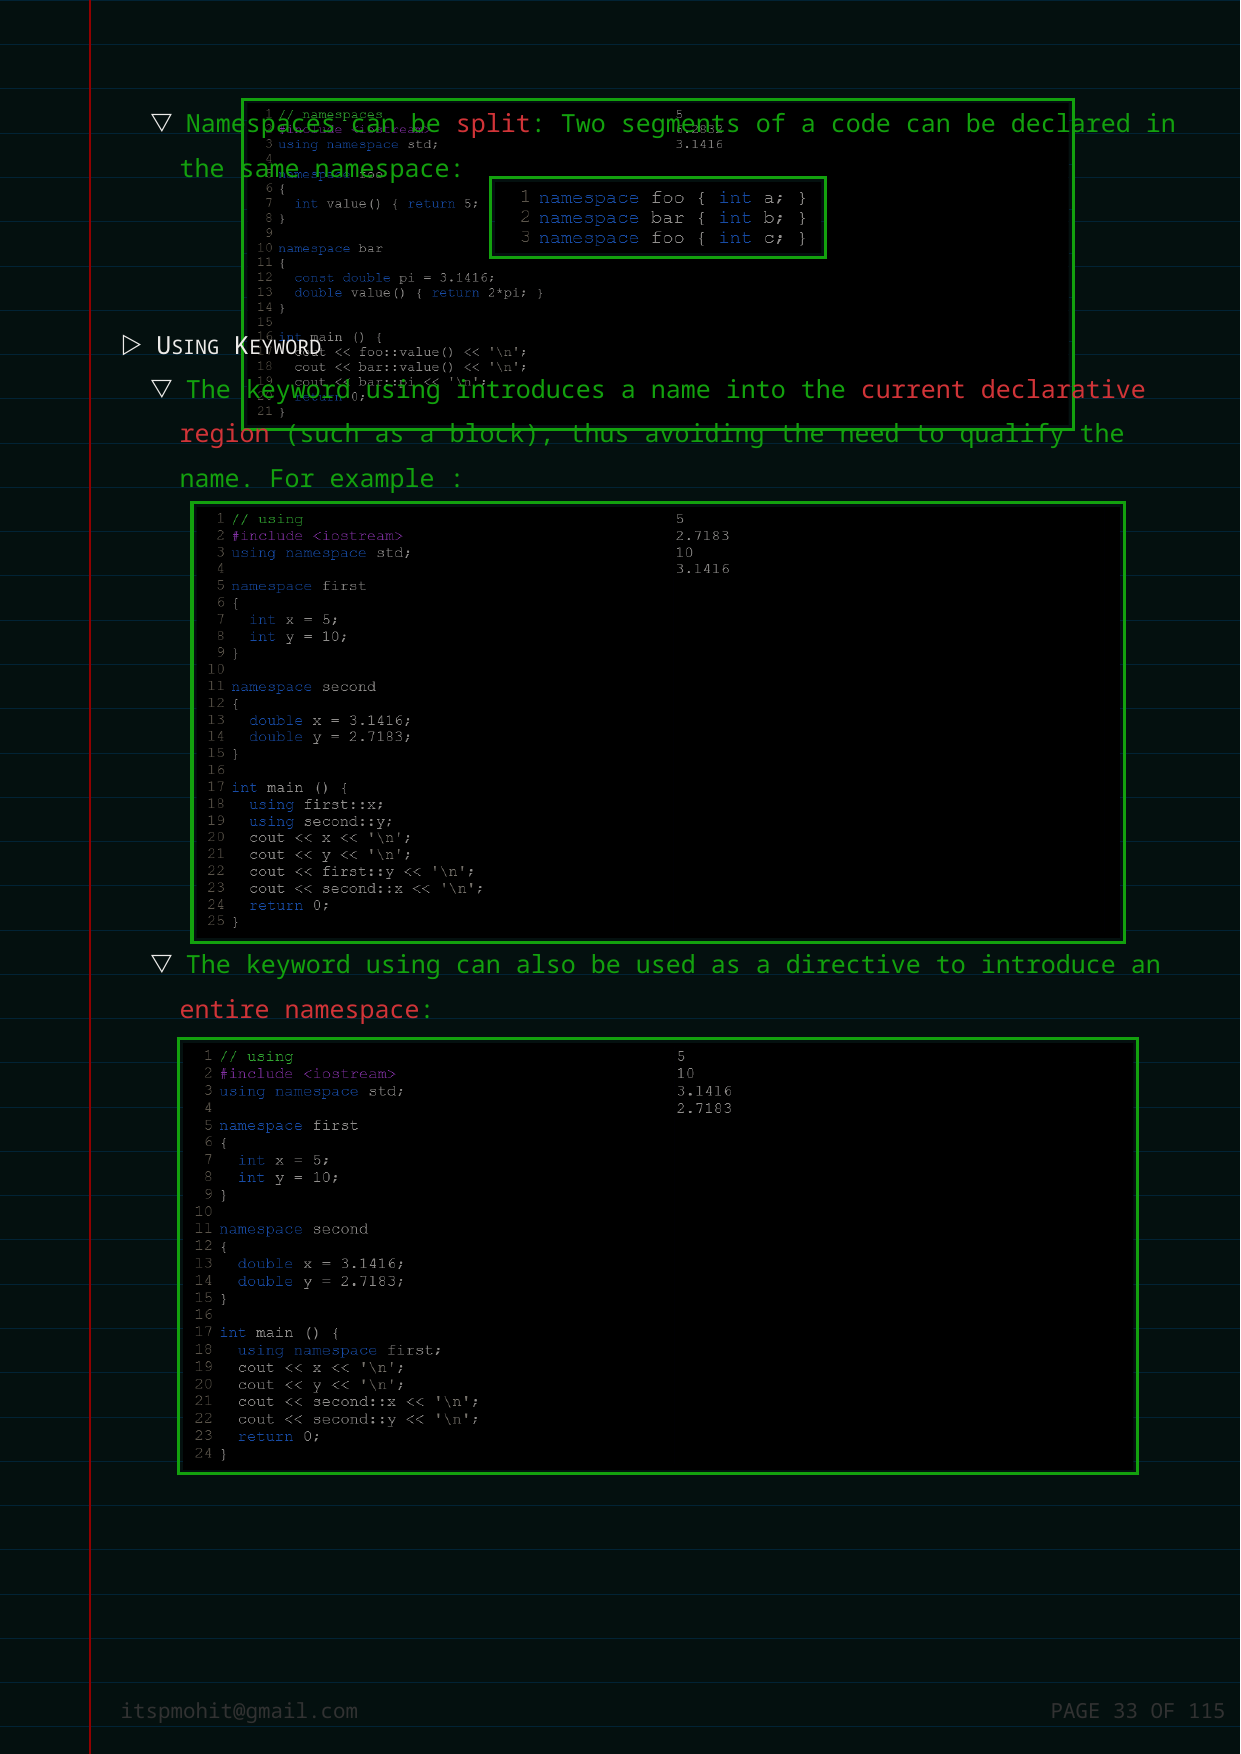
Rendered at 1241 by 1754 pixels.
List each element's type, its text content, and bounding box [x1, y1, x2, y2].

list Namespaces can be split: Two segments of a code can be declared in the same namespace: [150, 97, 241, 319]
list [180, 1040, 1136, 1472]
picture [247, 103, 1069, 425]
picture [183, 1043, 1134, 1470]
subtitle Using Keyword [1075, 319, 1196, 363]
list The keyword using can also be used as a directive to introduce an entire namespace: [150, 938, 1196, 1426]
list Namespaces can be split: Two segments of a code can be declared in the same namespace: [492, 179, 824, 256]
subtitle Using Keyword [120, 319, 241, 363]
list Namespaces can be split: Two segments of a code can be declared in the same namespace: [1075, 97, 1196, 319]
list [194, 504, 1123, 941]
list The keyword using introduces a name into the current declarative region (such as a block), thus avoiding the need to qualify the name. For example : [150, 363, 1196, 938]
picture [196, 507, 1120, 938]
